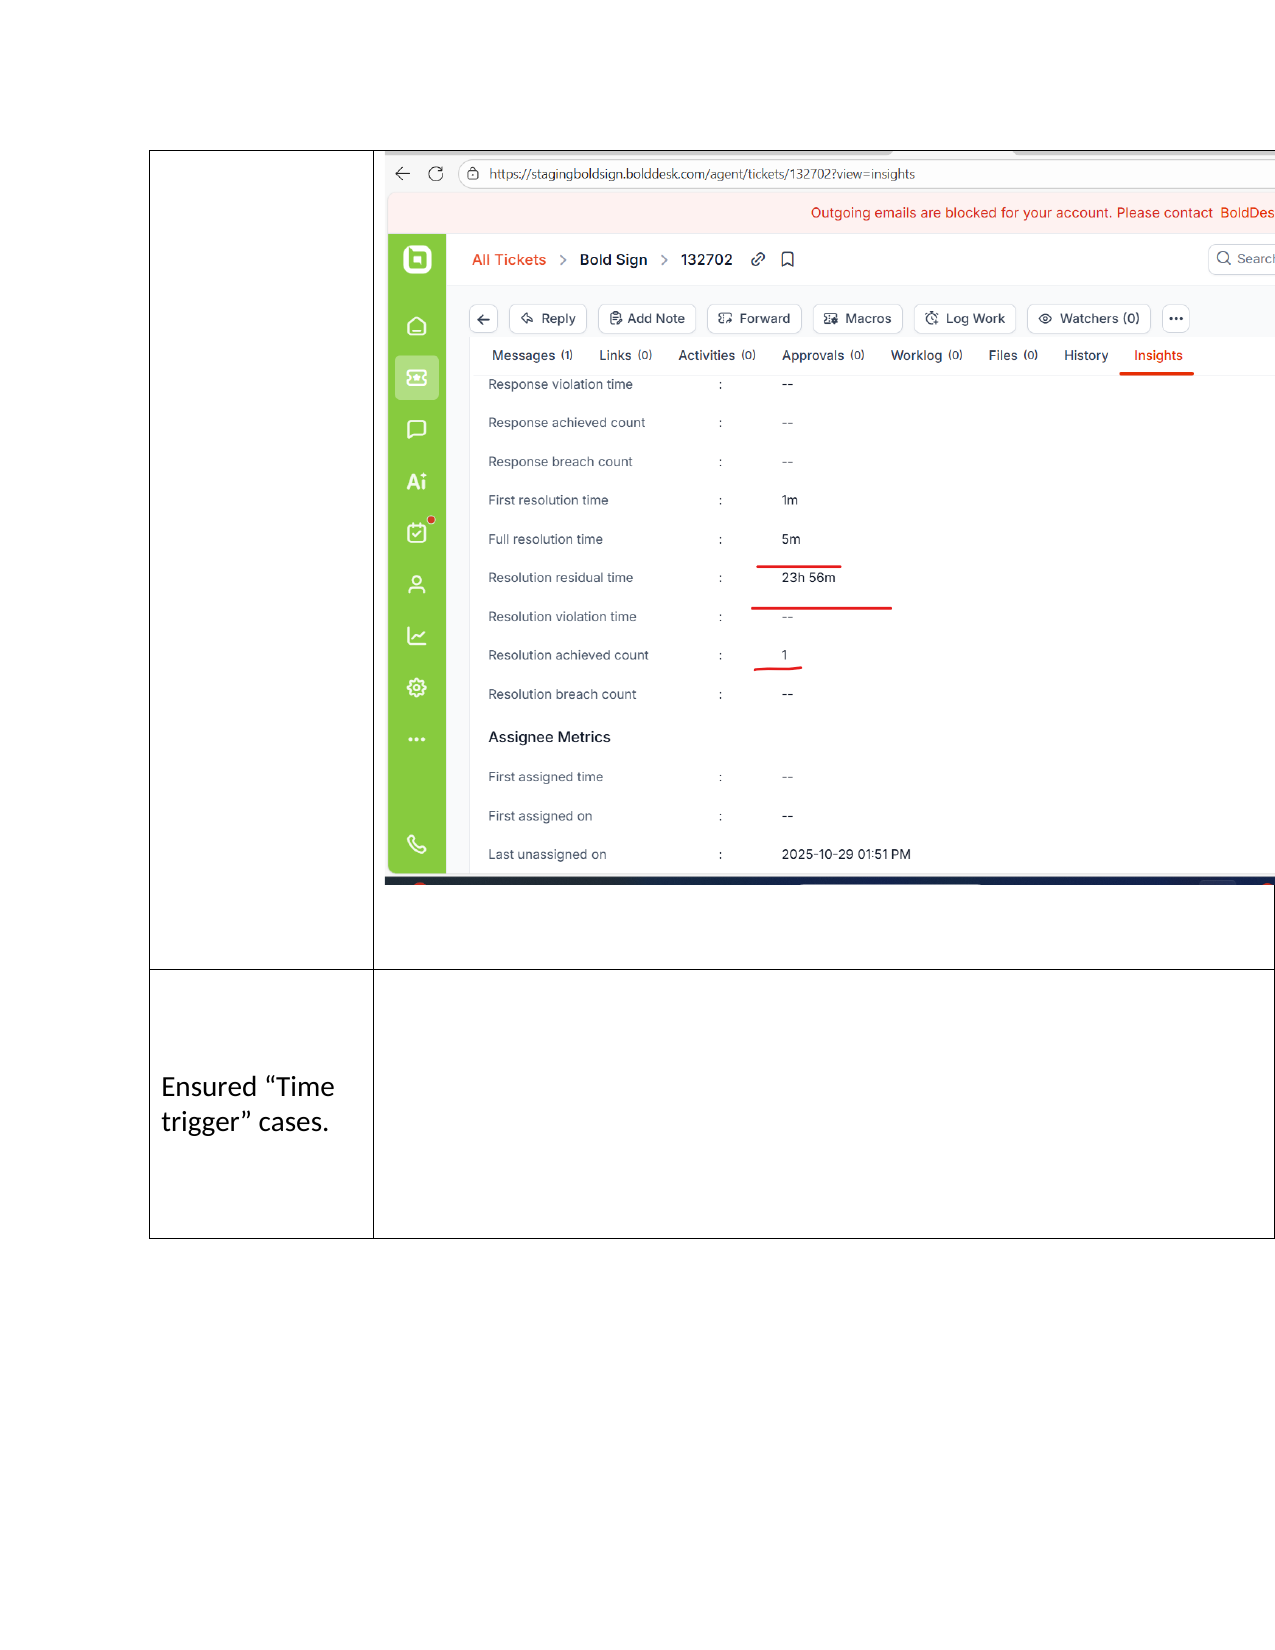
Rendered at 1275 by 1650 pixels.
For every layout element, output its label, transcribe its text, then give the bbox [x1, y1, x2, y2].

table_cell Ensure update trigger cases. [150, 151, 373, 969]
table_cell Event triggered: Full resolution time Resolution residual time Resolution achieved count value are binded correctly. [374, 151, 1274, 969]
table_cell Ensured “Time trigger” cases. [150, 970, 373, 1237]
table_cell [374, 970, 1274, 1237]
